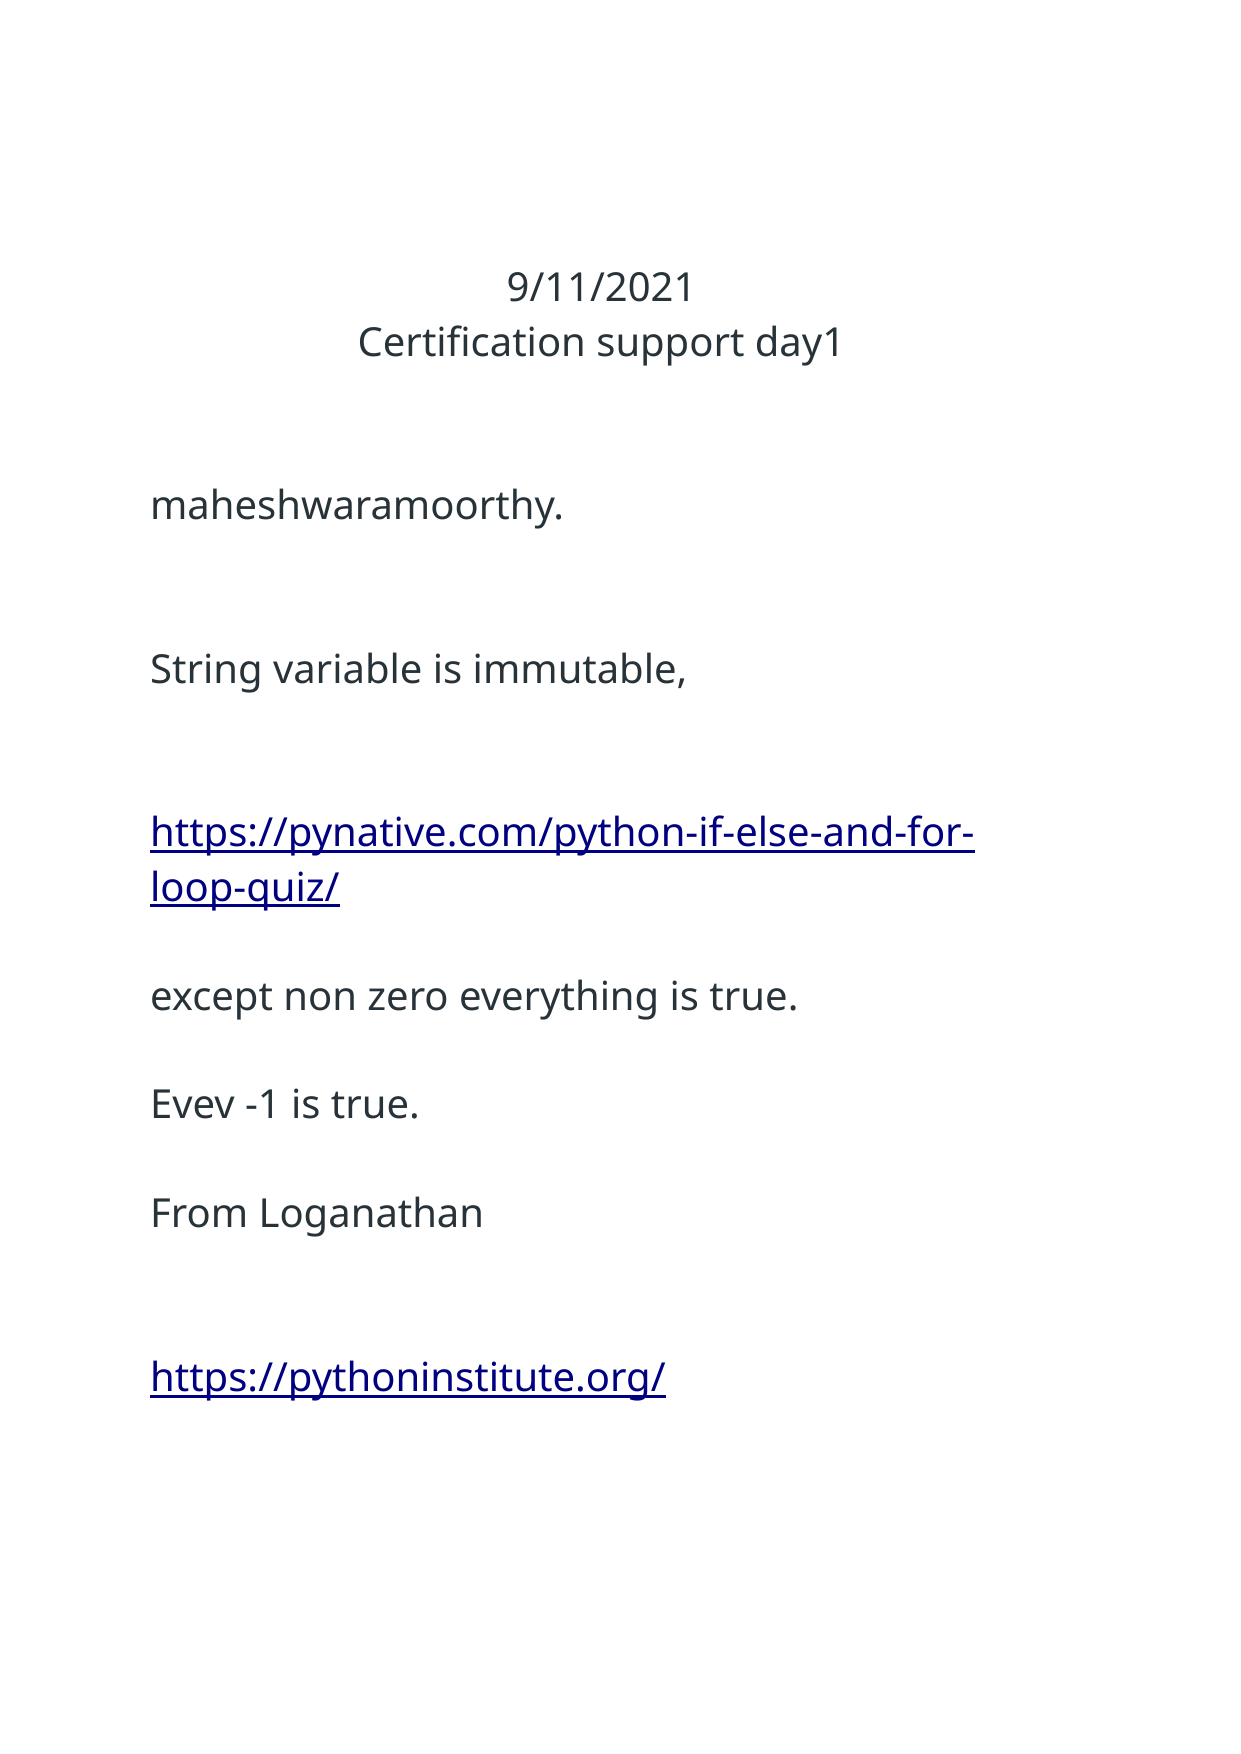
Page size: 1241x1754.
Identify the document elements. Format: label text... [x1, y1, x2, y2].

text https://pythoninstitute.org/ [150, 1348, 1053, 1403]
text 9/11/2021 [150, 259, 1053, 313]
text From Loganathan [150, 1185, 1053, 1239]
text except non zero everything is true. [150, 967, 1053, 1022]
text Certification support day1 [150, 313, 1053, 368]
text Evev -1 is true. [150, 1076, 1053, 1131]
text https://pynative.com/python-if-else-and-for-loop-quiz/ [150, 804, 1053, 913]
text String variable is immutable, [150, 640, 1053, 695]
text maheshwaramoorthy. [150, 477, 1053, 531]
